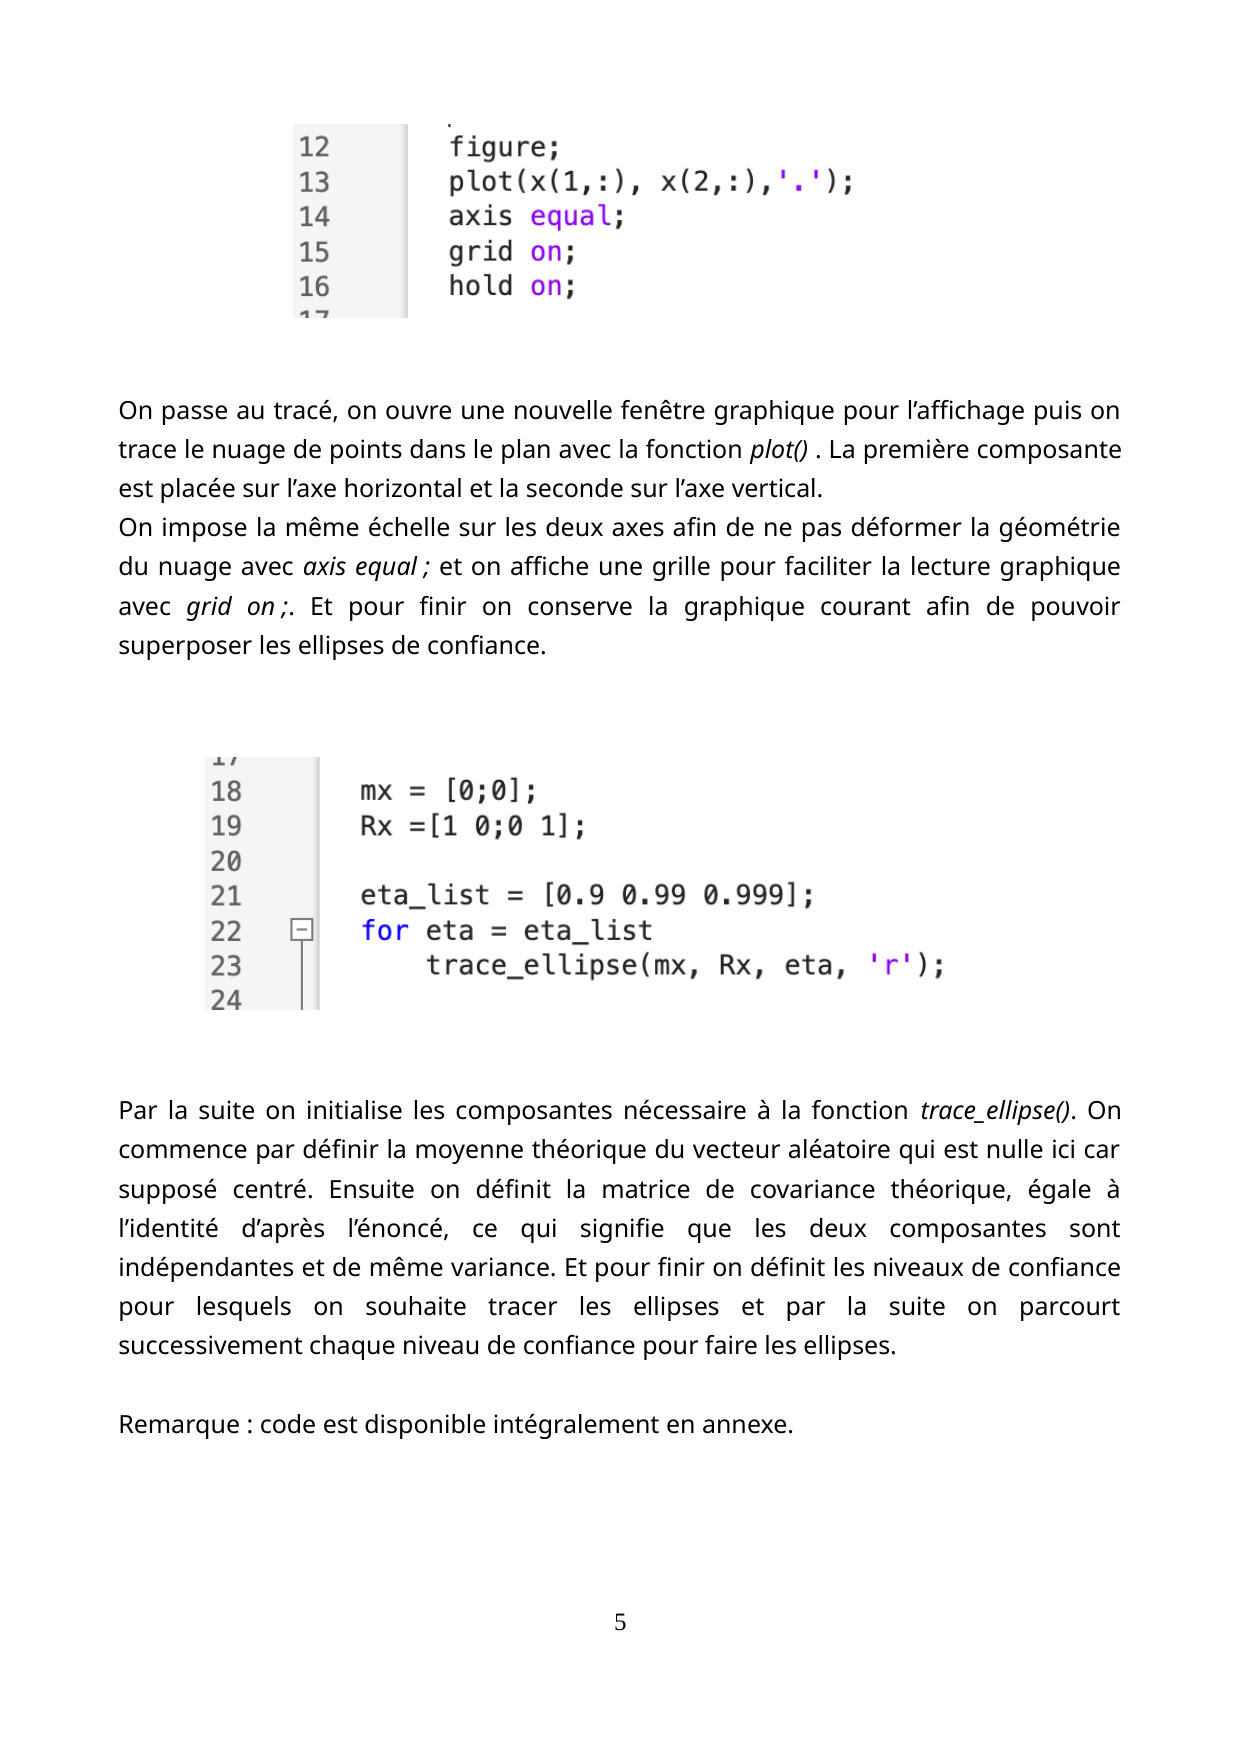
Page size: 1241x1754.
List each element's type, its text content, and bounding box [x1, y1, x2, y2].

text Par la suite on initialise les composantes nécessaire à la fonction trace_ellipse(). On commence par définir la moyenne théorique du vecteur aléatoire qui est nulle ici car supposé centré. Ensuite on définit la matrice de covariance théorique, égale à l’identité d’après l’énoncé, ce qui signifie que les deux composantes sont indépendantes et de même variance. Et pour finir on définit les niveaux de confiance pour lesquels on souhaite tracer les ellipses et par la suite on parcourt successivement chaque niveau de confiance pour faire les ellipses. [118, 1093, 1122, 1362]
text Remarque : code est disponible intégralement en annexe. [118, 1406, 1122, 1440]
text On impose la même échelle sur les deux axes afin de ne pas déformer la géométrie du nuage avec axis equal ; et on affiche une grille pour faciliter la lecture graphique avec grid on ;. Et pour finir on conserve la graphique courant afin de pouvoir superposer les ellipses de confiance. [118, 510, 1122, 661]
text On passe au tracé, on ouvre une nouvelle fenêtre graphique pour l’affichage puis on trace le nuage de points dans le plan avec la fonction plot() . La première composante est placée sur l’axe horizontal et la seconde sur l’axe vertical. [118, 392, 1122, 505]
picture [205, 757, 1047, 1010]
picture [293, 124, 948, 318]
